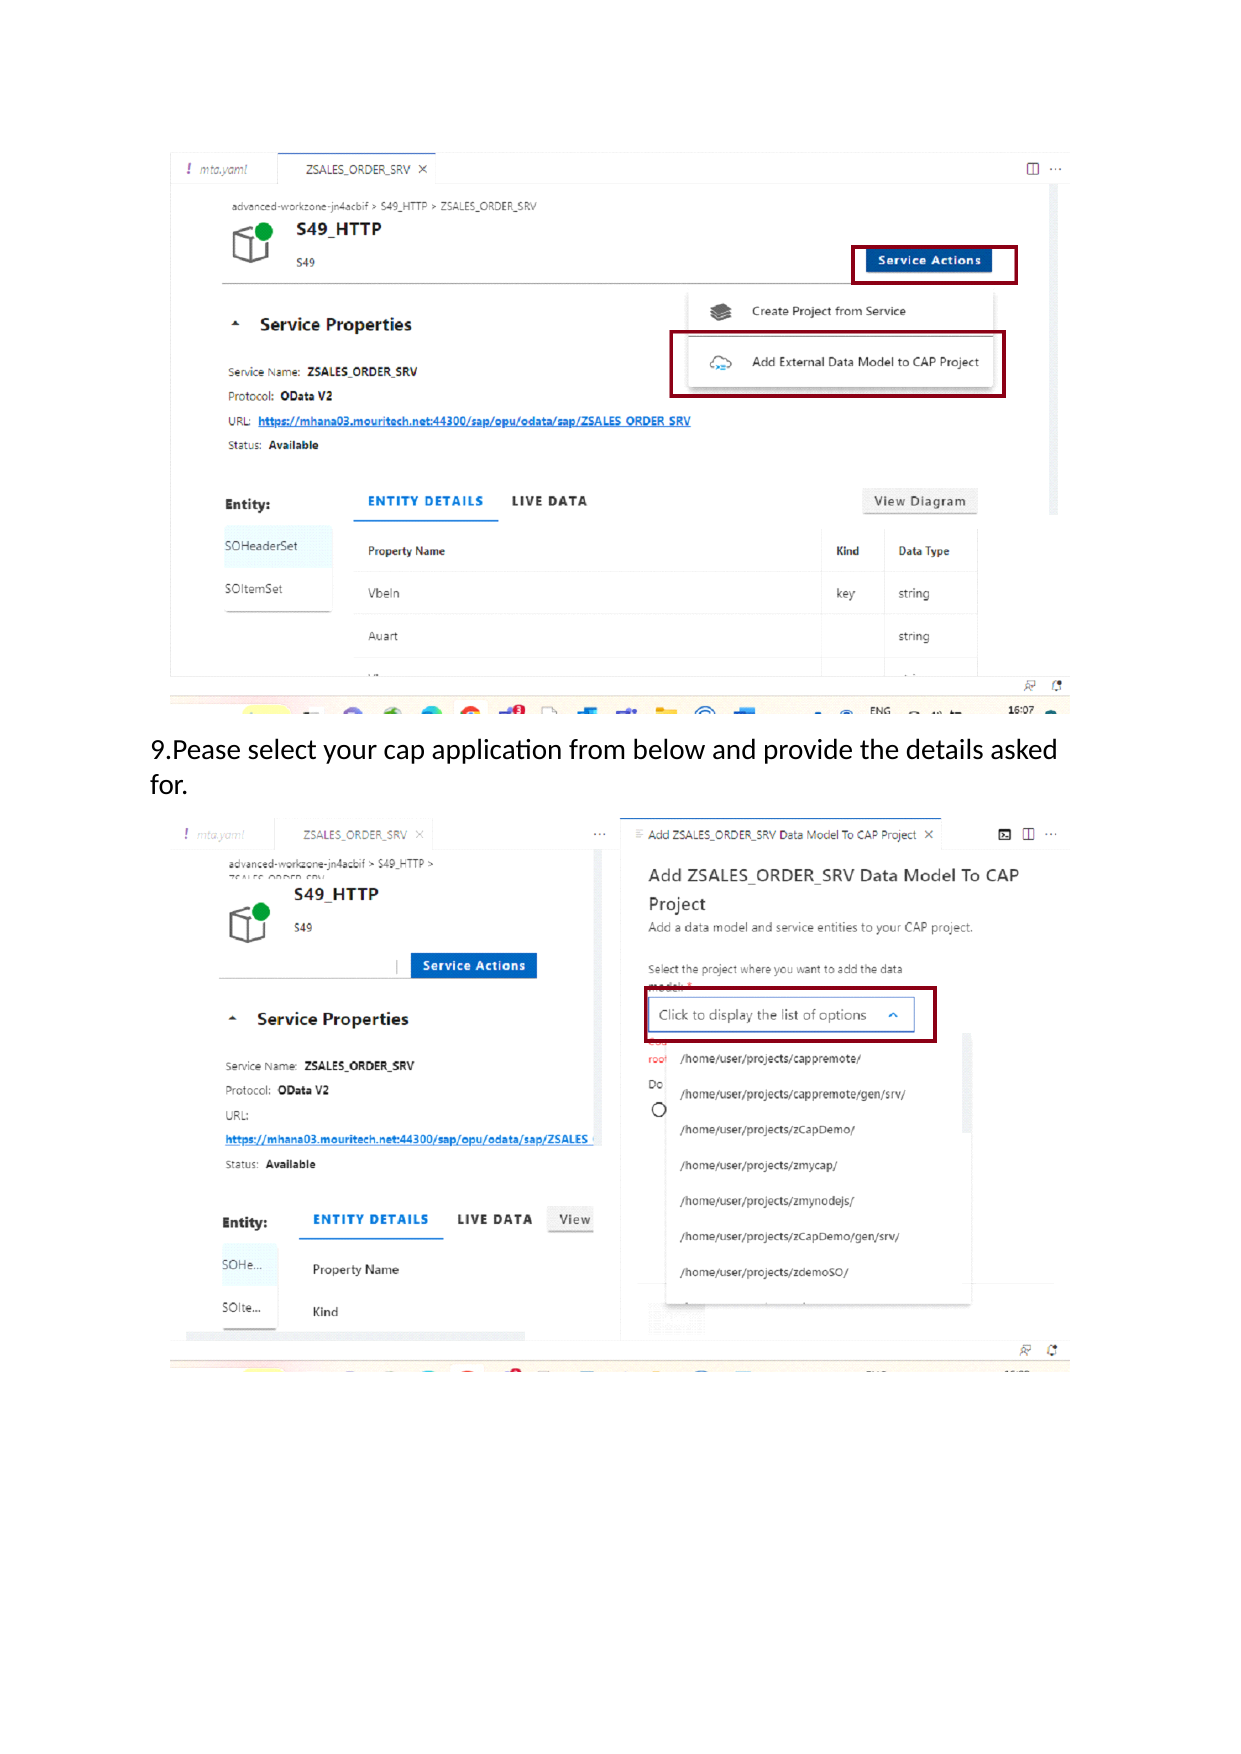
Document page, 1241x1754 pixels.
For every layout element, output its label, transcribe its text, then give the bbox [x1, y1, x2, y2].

text 9.Pease select your cap application from below and provide the details asked for. [150, 731, 1090, 802]
